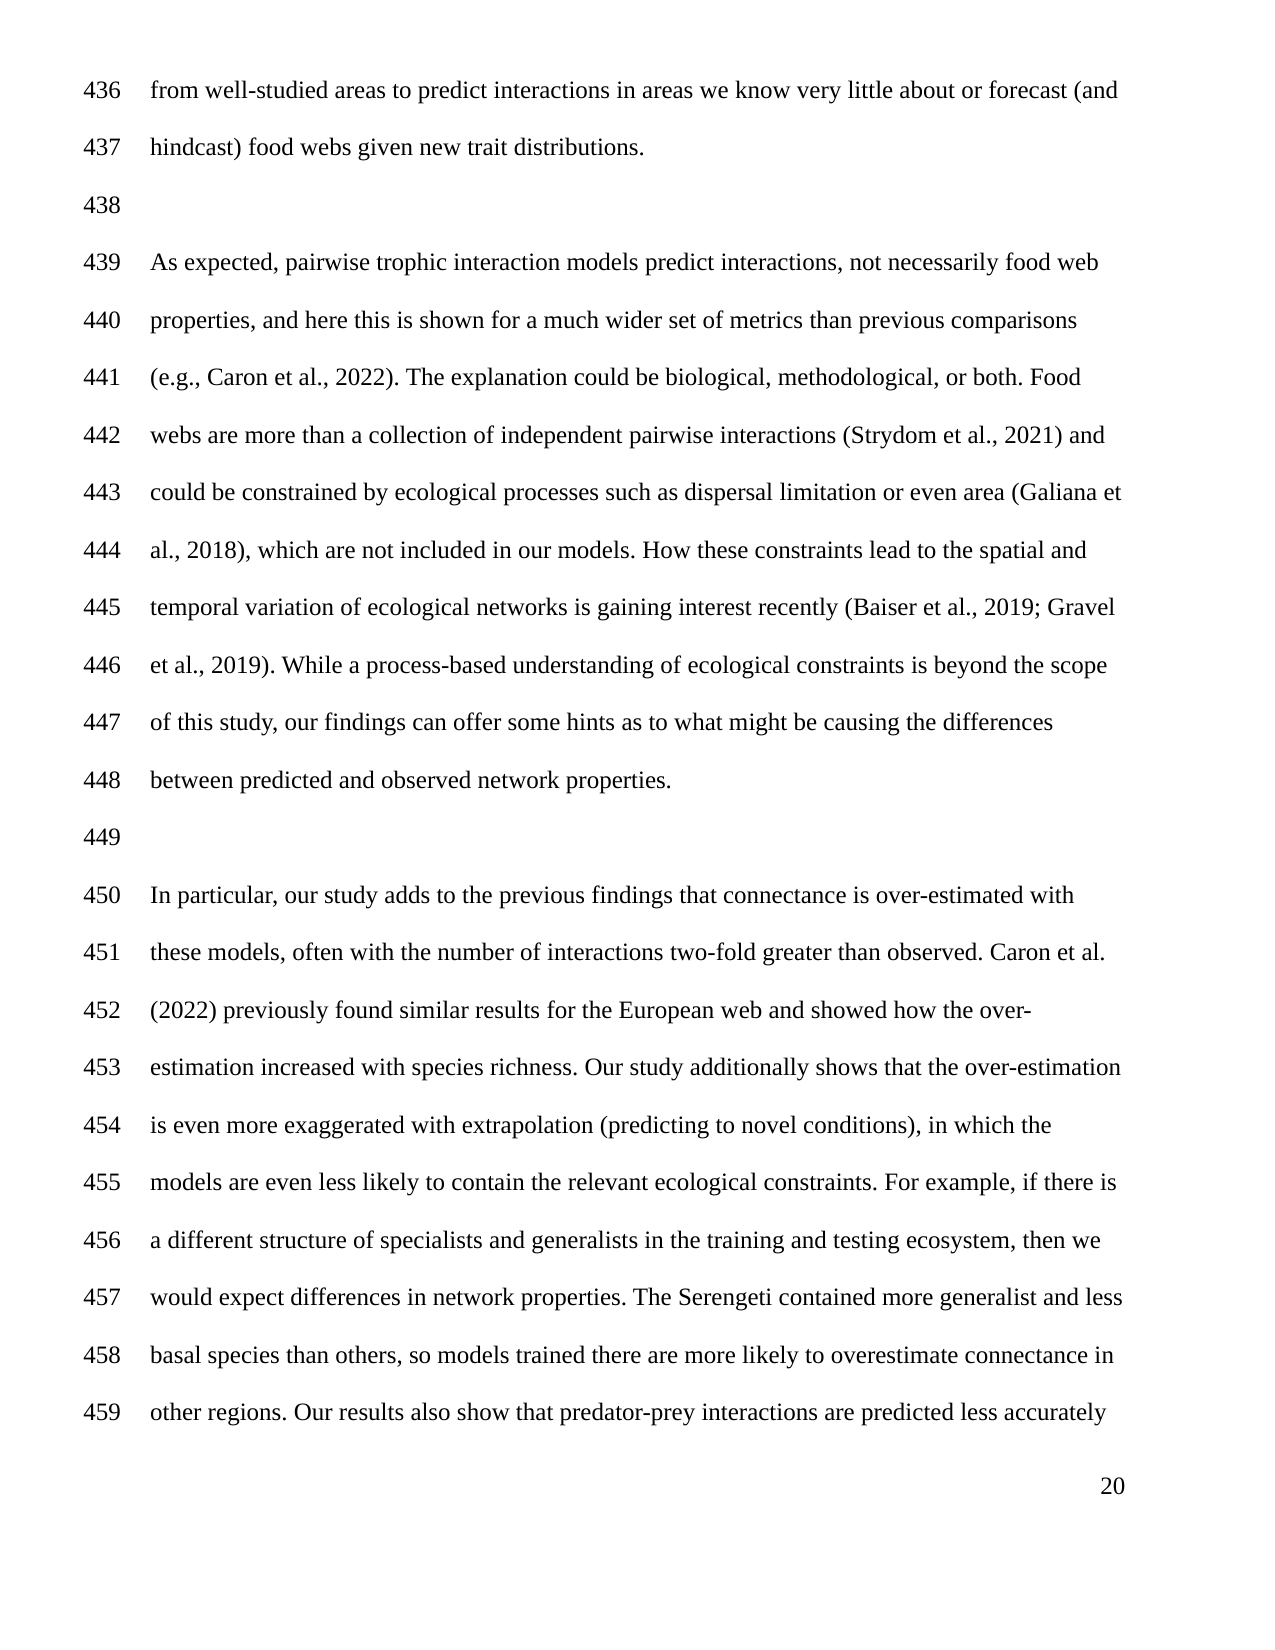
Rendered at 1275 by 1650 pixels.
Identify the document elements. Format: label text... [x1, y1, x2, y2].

text from well-studied areas to predict interactions in areas we know very little about or forecast (and hindcast) food webs given new trait distributions. [150, 75, 1125, 161]
text In particular, our study adds to the previous findings that connectance is over-estimated with these models, often with the number of interactions two-fold greater than observed. Caron et al. (2022) previously found similar results for the European web and showed how the over-estimation increased with species richness. Our study additionally shows that the over-estimation is even more exaggerated with extrapolation (predicting to novel conditions), in which the models are even less likely to contain the relevant ecological constraints. For example, if there is a different structure of specialists and generalists in the training and testing ecosystem, then we would expect differences in network properties. The Serengeti contained more generalist and less basal species than others, so models trained there are more likely to overestimate connectance in other regions. Our results also show that predator-prey interactions are predicted less accurately [150, 880, 1125, 1426]
text As expected, pairwise trophic interaction models predict interactions, not necessarily food web properties, and here this is shown for a much wider set of metrics than previous comparisons (e.g., Caron et al., 2022). The explanation could be biological, methodological, or both. Food webs are more than a collection of independent pairwise interactions (Strydom et al., 2021) and could be constrained by ecological processes such as dispersal limitation or even area (Galiana et al., 2018), which are not included in our models. How these constraints lead to the spatial and temporal variation of ecological networks is gaining interest recently (Baiser et al., 2019; Gravel et al., 2019). While a process-based understanding of ecological constraints is beyond the scope of this study, our findings can offer some hints as to what might be causing the differences between predicted and observed network properties. [150, 247, 1125, 794]
